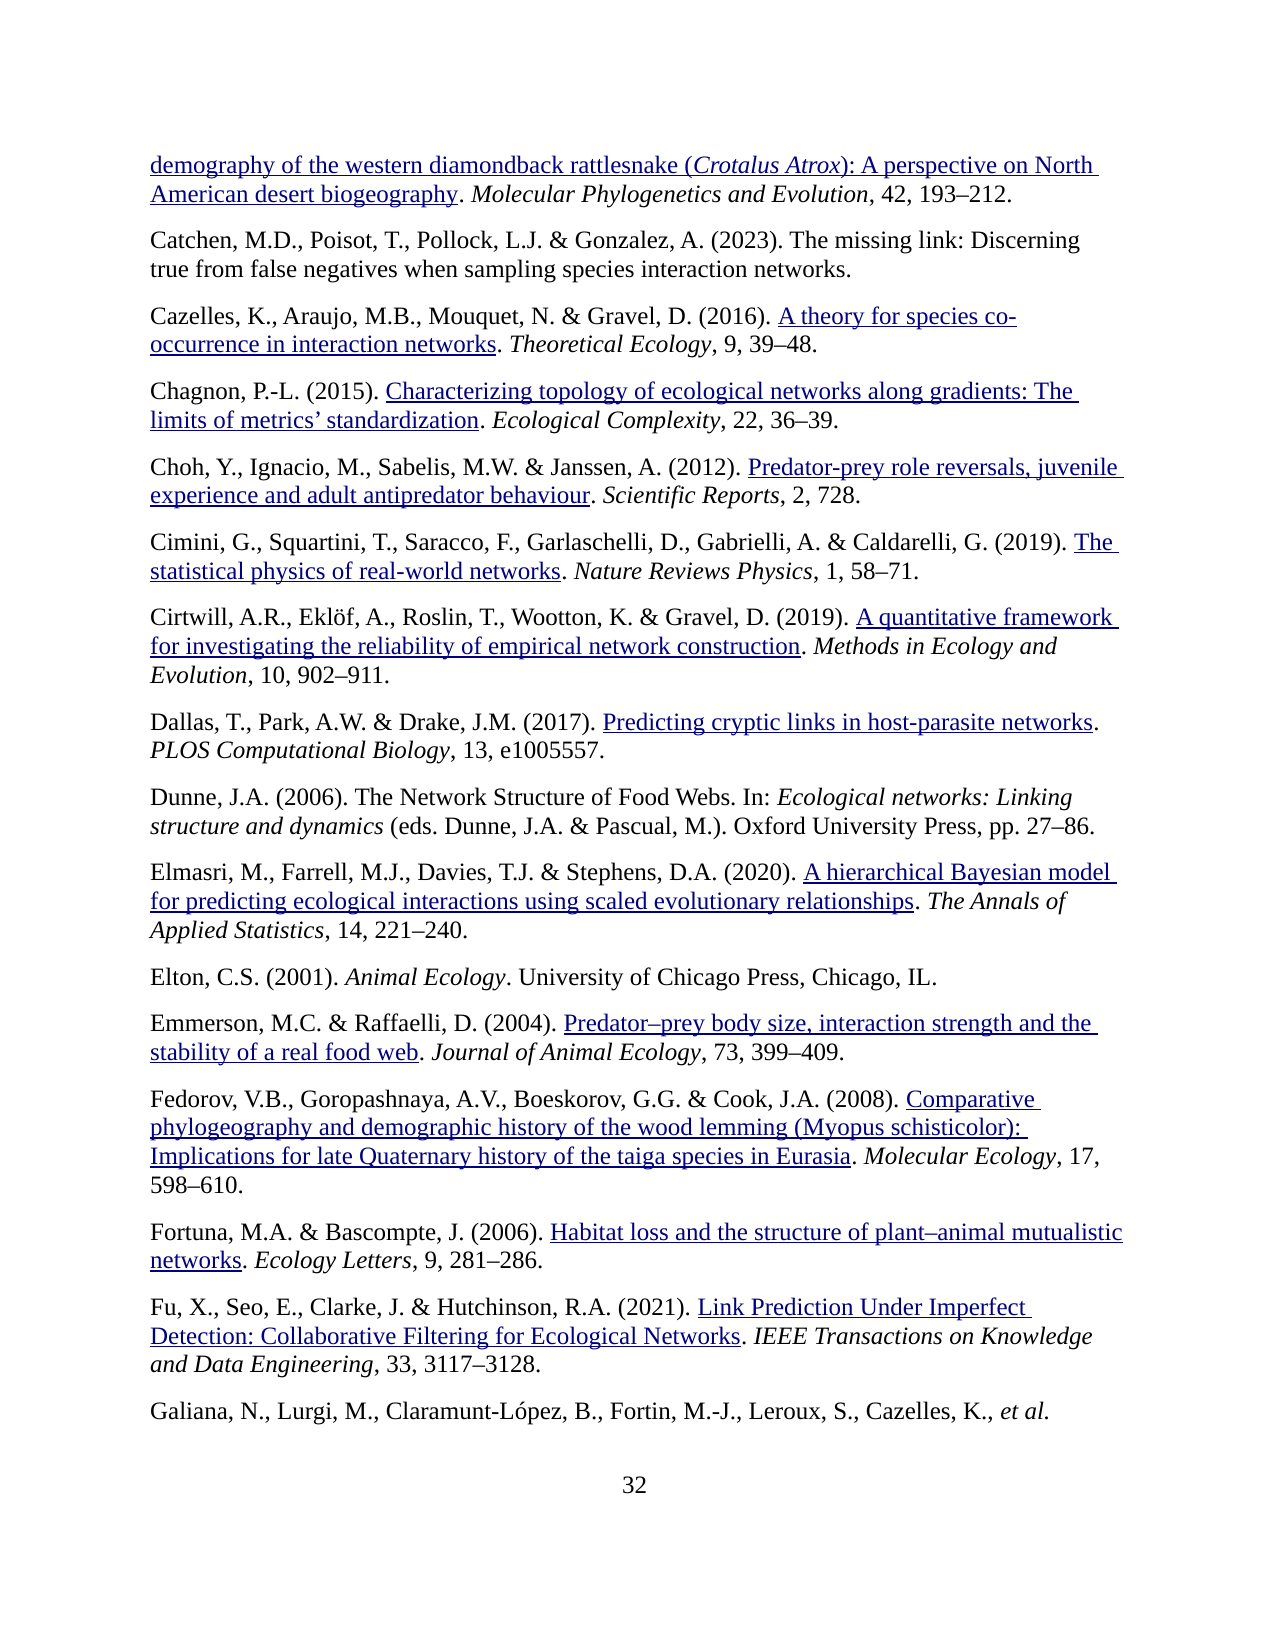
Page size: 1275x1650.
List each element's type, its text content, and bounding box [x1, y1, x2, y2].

text Fortuna, M.A. & Bascompte, J. (2006). Habitat loss and the structure of plant–animal mutualistic networks. Ecology Letters, 9, 281–286. [150, 1217, 1125, 1274]
text Fu, X., Seo, E., Clarke, J. & Hutchinson, R.A. (2021). Link Prediction Under Imperfect Detection: Collaborative Filtering for Ecological Networks. IEEE Transactions on Knowledge and Data Engineering, 33, 3117–3128. [150, 1292, 1125, 1378]
text Emmerson, M.C. & Raffaelli, D. (2004). Predator–prey body size, interaction strength and the stability of a real food web. Journal of Animal Ecology, 73, 399–409. [150, 1008, 1125, 1066]
text Chagnon, P.-L. (2015). Characterizing topology of ecological networks along gradients: The limits of metrics’ standardization. Ecological Complexity, 22, 36–39. [150, 376, 1125, 434]
text Galiana, N., Lurgi, M., Claramunt-López, B., Fortin, M.-J., Leroux, S., Cazelles, K., et al. [150, 1396, 1125, 1425]
text Fedorov, V.B., Goropashnaya, A.V., Boeskorov, G.G. & Cook, J.A. (2008). Comparative phylogeography and demographic history of the wood lemming (Myopus schisticolor): Implications for late Quaternary history of the taiga species in Eurasia. Molecular Ecology, 17, 598–610. [150, 1084, 1125, 1199]
text Cazelles, K., Araujo, M.B., Mouquet, N. & Gravel, D. (2016). A theory for species co-occurrence in interaction networks. Theoretical Ecology, 9, 39–48. [150, 301, 1125, 358]
text Dallas, T., Park, A.W. & Drake, J.M. (2017). Predicting cryptic links in host-parasite networks. PLOS Computational Biology, 13, e1005557. [150, 707, 1125, 764]
text Cimini, G., Squartini, T., Saracco, F., Garlaschelli, D., Gabrielli, A. & Caldarelli, G. (2019). The statistical physics of real-world networks. Nature Reviews Physics, 1, 58–71. [150, 527, 1125, 584]
text Catchen, M.D., Poisot, T., Pollock, L.J. & Gonzalez, A. (2023). The missing link: Discerning true from false negatives when sampling species interaction networks. [150, 225, 1125, 283]
text Dunne, J.A. (2006). The Network Structure of Food Webs. In: Ecological networks: Linking structure and dynamics (eds. Dunne, J.A. & Pascual, M.). Oxford University Press, pp. 27–86. [150, 782, 1125, 839]
text Cirtwill, A.R., Eklöf, A., Roslin, T., Wootton, K. & Gravel, D. (2019). A quantitative framework for investigating the reliability of empirical network construction. Methods in Ecology and Evolution, 10, 902–911. [150, 602, 1125, 689]
text Elmasri, M., Farrell, M.J., Davies, T.J. & Stephens, D.A. (2020). A hierarchical Bayesian model for predicting ecological interactions using scaled evolutionary relationships. The Annals of Applied Statistics, 14, 221–240. [150, 857, 1125, 944]
text demography of the western diamondback rattlesnake (Crotalus Atrox): A perspective on North American desert biogeography. Molecular Phylogenetics and Evolution, 42, 193–212. [150, 150, 1125, 207]
text Choh, Y., Ignacio, M., Sabelis, M.W. & Janssen, A. (2012). Predator-prey role reversals, juvenile experience and adult antipredator behaviour. Scientific Reports, 2, 728. [150, 452, 1125, 509]
text Elton, C.S. (2001). Animal Ecology. University of Chicago Press, Chicago, IL. [150, 962, 1125, 990]
